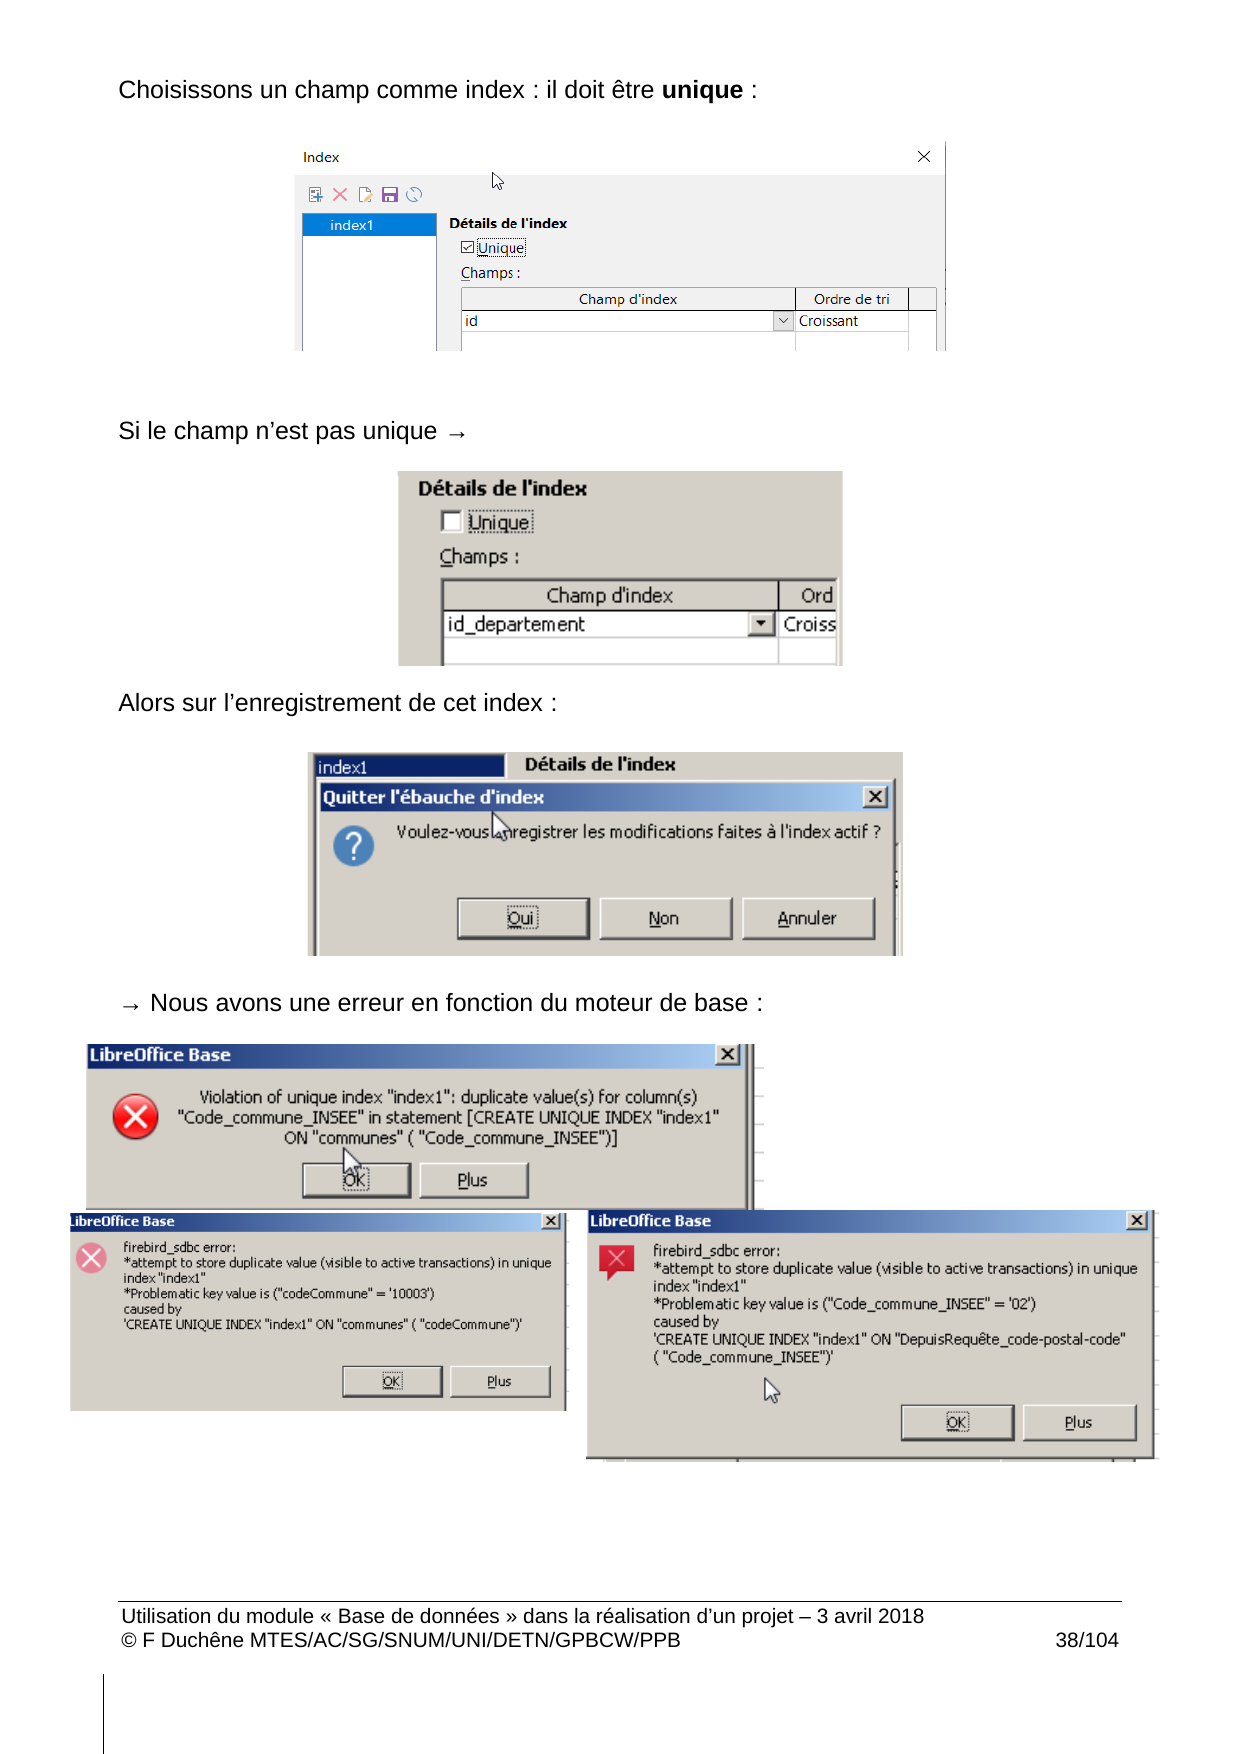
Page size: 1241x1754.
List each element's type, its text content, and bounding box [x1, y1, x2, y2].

picture [307, 752, 903, 956]
text Si le champ n’est pas unique → [118, 416, 1122, 445]
text → Nous avons une erreur en fonction du moteur de base : [118, 987, 1122, 1016]
picture [70, 1213, 570, 1411]
text Alors sur l’enregistrement de cet index : [118, 687, 1122, 716]
text Choisissons un champ comme index : il doit être unique : [118, 75, 1122, 104]
picture [85, 1044, 1160, 1462]
picture [294, 141, 946, 351]
